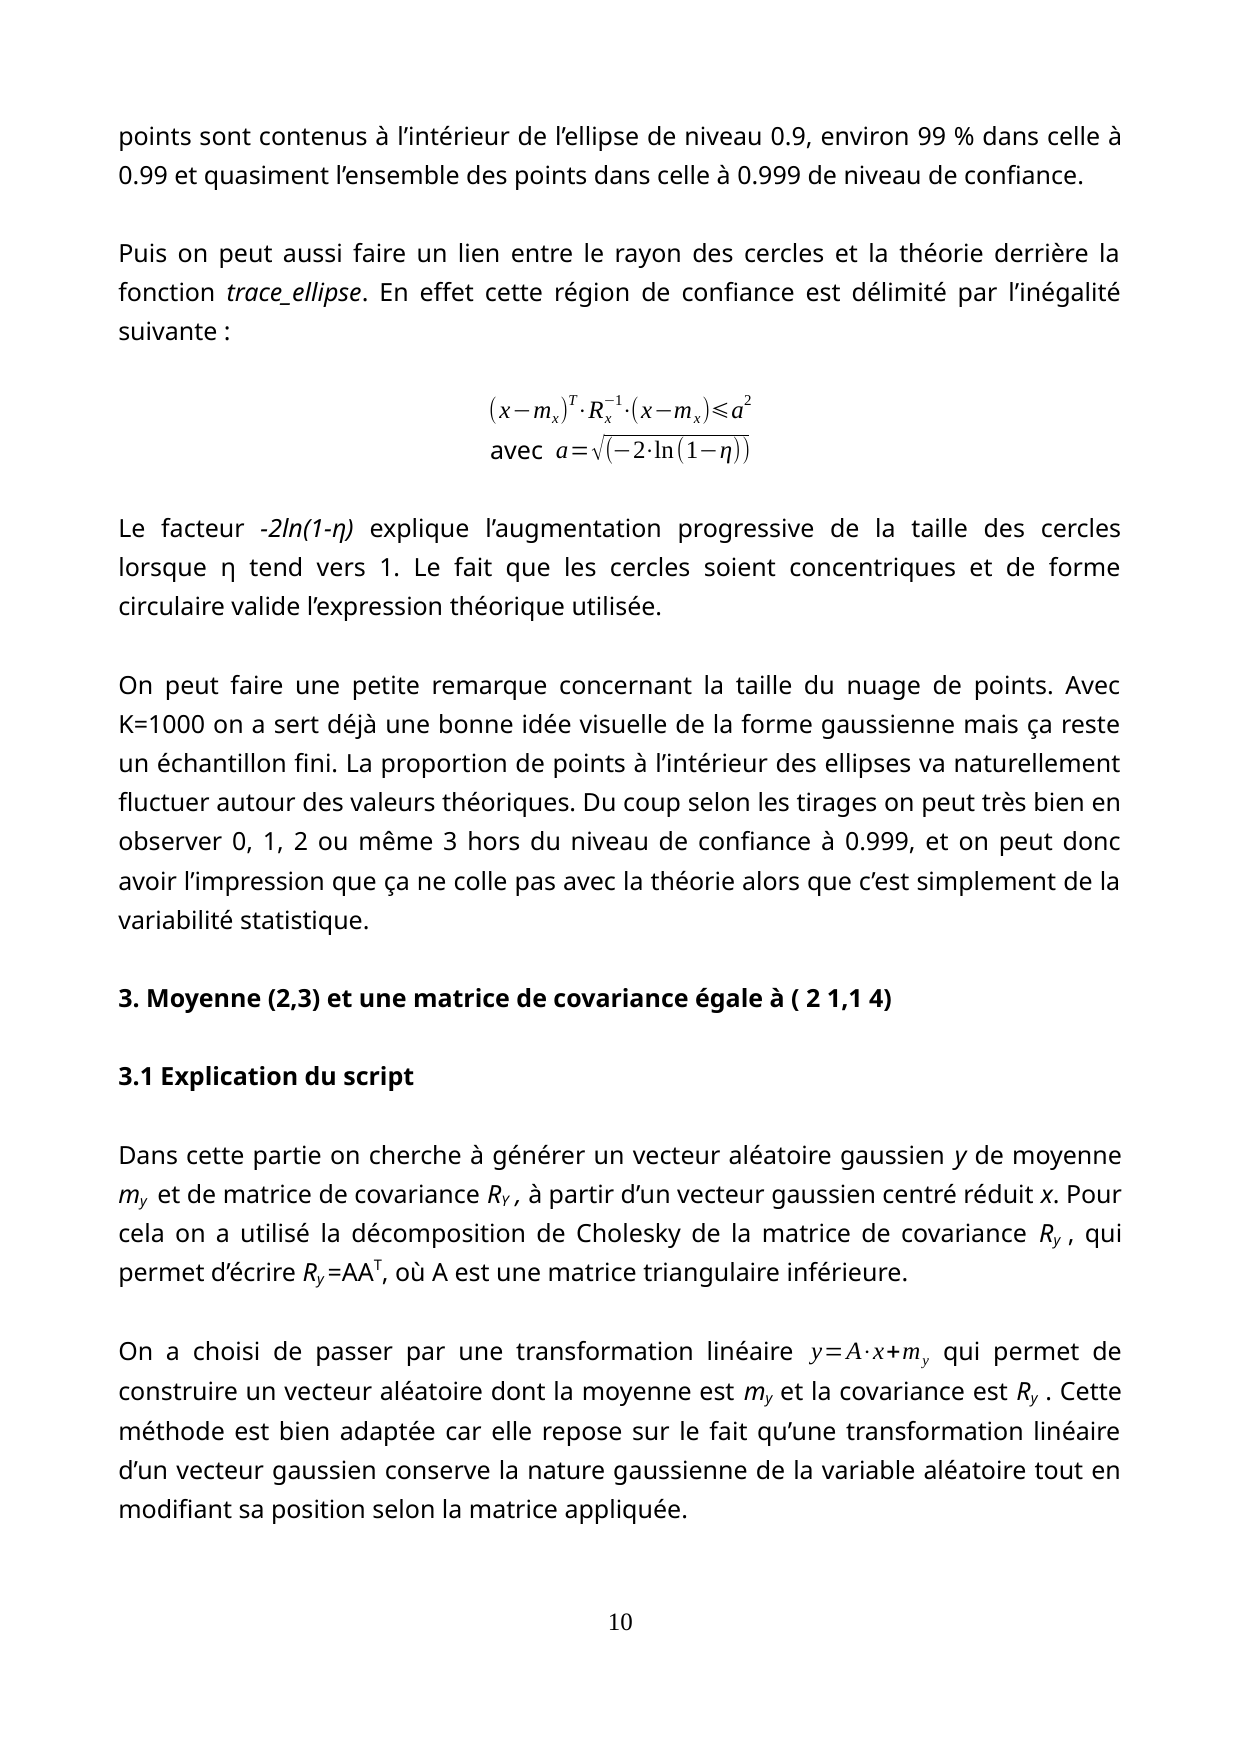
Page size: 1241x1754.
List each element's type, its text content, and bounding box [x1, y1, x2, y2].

text Le facteur -2ln(1-η) explique l’augmentation progressive de la taille des cercles lorsque η tend vers 1. Le fait que les cercles soient concentriques et de forme circulaire valide l’expression théorique utilisée. [118, 511, 1122, 623]
text Puis on peut aussi faire un lien entre le rayon des cercles et la théorie derrière la fonction trace_ellipse. En effet cette région de confiance est délimité par l’inégalité suivante : [118, 236, 1122, 348]
text 3. Moyenne (2,3) et une matrice de covariance égale à ( 2 1,1 4) [118, 981, 1122, 1015]
text Dans cette partie on cherche à générer un vecteur aléatoire gaussien y de moyenne my et de matrice de covariance RY , à partir d’un vecteur gaussien centré réduit x. Pour cela on a utilisé la décomposition de Cholesky de la matrice de covariance Ry , qui permet d’écrire Ry =AAT, où A est une matrice triangulaire inférieure. [118, 1137, 1122, 1289]
text On peut faire une petite remarque concernant la taille du nuage de points. Avec K=1000 on a sert déjà une bonne idée visuelle de la forme gaussienne mais ça reste un échantillon fini. La proportion de points à l’intérieur des ellipses va naturellement fluctuer autour des valeurs théoriques. Du coup selon les tirages on peut très bien en observer 0, 1, 2 ou même 3 hors du niveau de confiance à 0.999, et on peut donc avoir l’impression que ça ne colle pas avec la théorie alors que c’est simplement de la variabilité statistique. [118, 667, 1122, 936]
text avec [118, 432, 1122, 466]
text 3.1 Explication du script [118, 1059, 1122, 1093]
text On a choisi de passer par une transformation linéaire qui permet de construire un vecteur aléatoire dont la moyenne est my et la covariance est Ry . Cette méthode est bien adaptée car elle repose sur le fait qu’une transformation linéaire d’un vecteur gaussien conserve la nature gaussienne de la variable aléatoire tout en modifiant sa position selon la matrice appliquée. [118, 1333, 1122, 1526]
text points sont contenus à l’intérieur de l’ellipse de niveau 0.9, environ 99 % dans celle à 0.99 et quasiment l’ensemble des points dans celle à 0.999 de niveau de confiance. [118, 118, 1122, 191]
